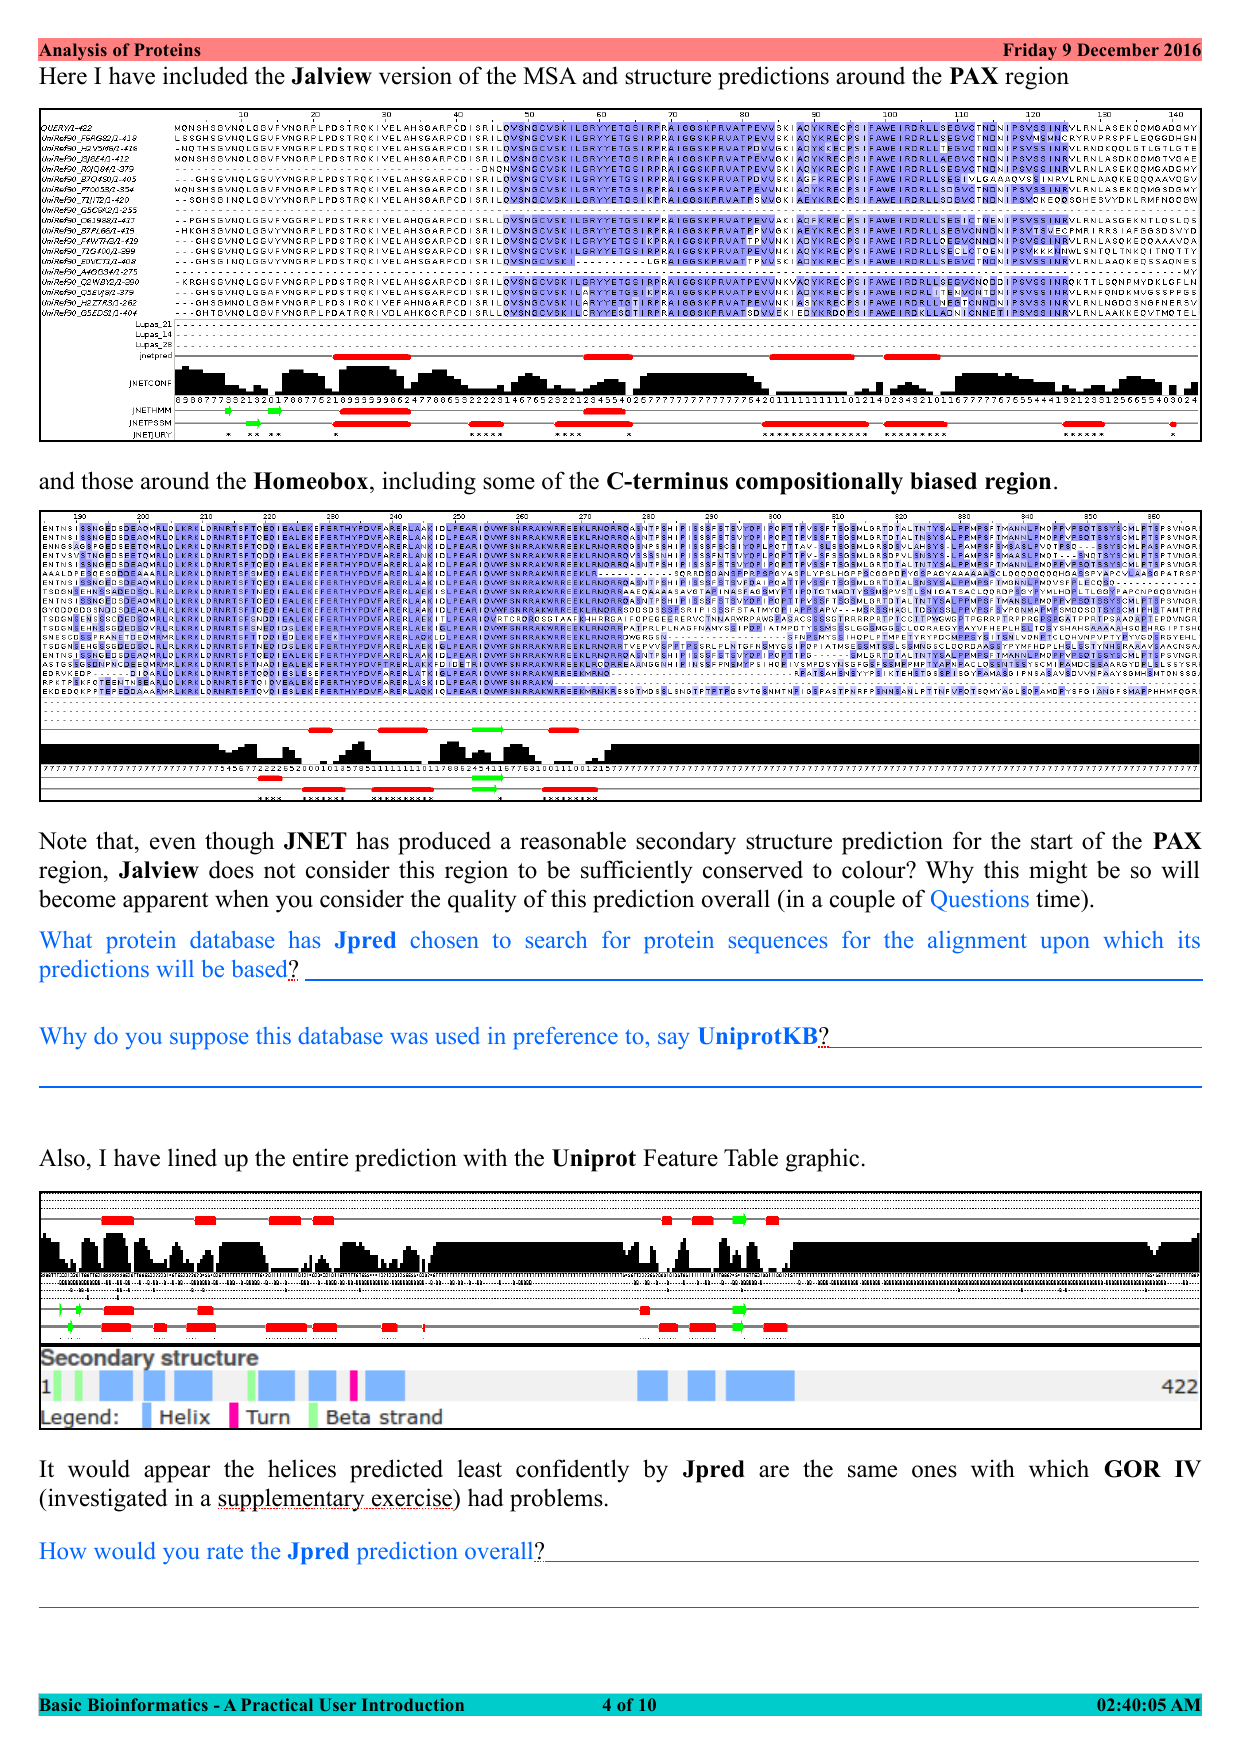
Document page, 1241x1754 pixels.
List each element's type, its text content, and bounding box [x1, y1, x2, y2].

text Note that, even though JNET has produced a reasonable secondary structure prediction for the start of the PAX region, Jalview does not consider this region to be sufficiently conserved to colour? Why this might be so will become apparent when you consider the quality of this prediction overall (in a couple of Questions time). [38, 511, 1202, 913]
text Why do you suppose this database was used in preference to, say UniprotKB? [38, 1021, 1202, 1050]
text [38, 1184, 1202, 1191]
text Also, I have lined up the entire prediction with the Uniprot Feature Table graphic. [38, 1143, 1202, 1172]
text Here I have included the Jalview version of the MSA and structure predictions around the PAX region [38, 61, 1202, 89]
picture [41, 1193, 1200, 1343]
picture [41, 110, 1200, 440]
picture [41, 1347, 1200, 1428]
text How would you rate the Jpred prediction overall? [38, 1536, 1202, 1565]
text and those around the Homeobox, including some of the C-terminus compositionally biased region. [38, 109, 1202, 495]
text [38, 101, 1202, 108]
text It would appear the helices predicted least confidently by Jpred are the same ones with which GOR IV (investigated in a supplementary exercise) had problems. [38, 1346, 1202, 1512]
picture [41, 512, 1200, 800]
text What protein database has Jpred chosen to search for protein sequences for the alignment upon which its predictions will be based? [38, 925, 1202, 984]
